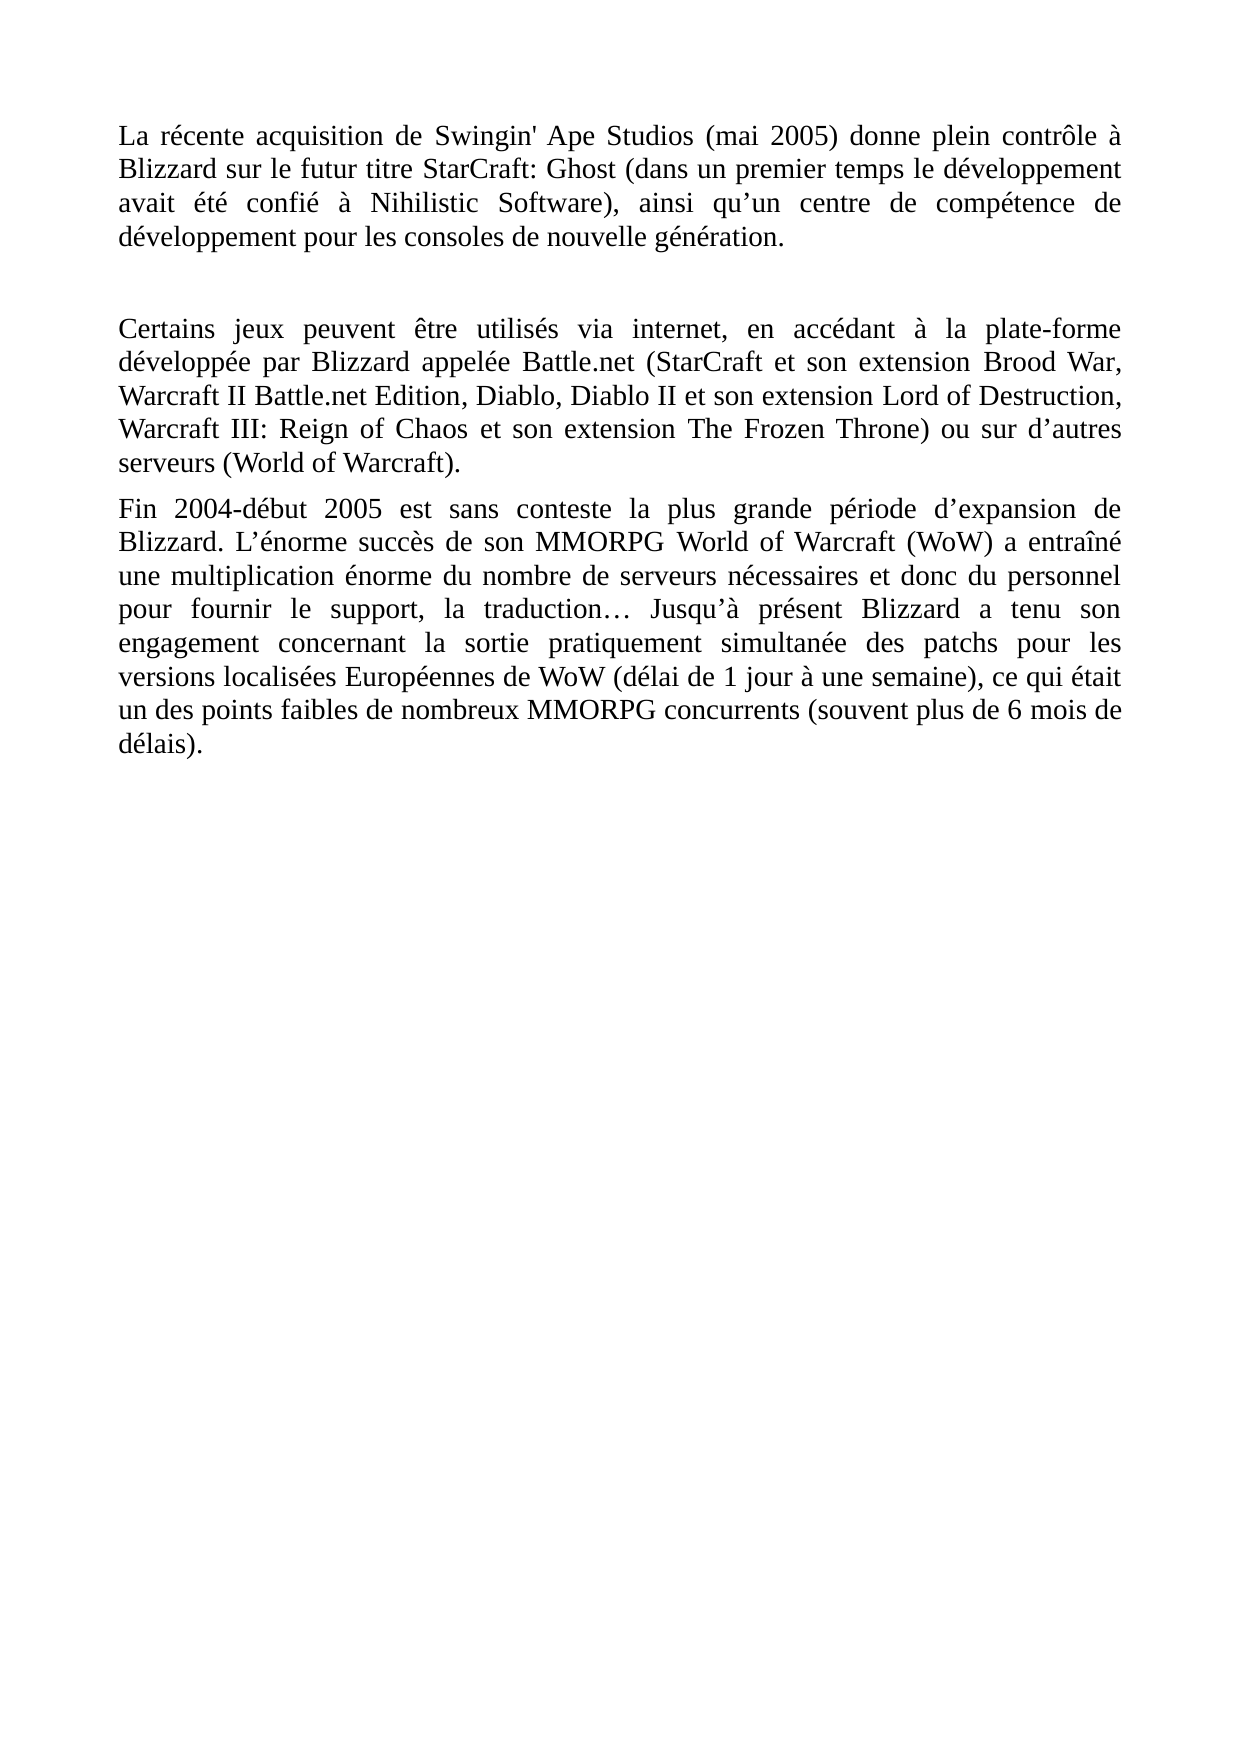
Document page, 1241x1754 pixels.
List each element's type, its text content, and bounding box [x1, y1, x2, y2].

text La récente acquisition de Swingin' Ape Studios (mai 2005) donne plein contrôle à Blizzard sur le futur titre StarCraft: Ghost (dans un premier temps le développement avait été confié à Nihilistic Software), ainsi qu’un centre de compétence de développement pour les consoles de nouvelle génération. [118, 118, 1122, 252]
text Fin 2004-début 2005 est sans conteste la plus grande période d’expansion de Blizzard. L’énorme succès de son MMORPG World of Warcraft (WoW) a entraîné une multiplication énorme du nombre de serveurs nécessaires et donc du personnel pour fournir le support, la traduction… Jusqu’à présent Blizzard a tenu son engagement concernant la sortie pratiquement simultanée des patchs pour les versions localisées Européennes de WoW (délai de 1 jour à une semaine), ce qui était un des points faibles de nombreux MMORPG concurrents (souvent plus de 6 mois de délais). [118, 491, 1122, 759]
text Certains jeux peuvent être utilisés via internet, en accédant à la plate-forme développée par Blizzard appelée Battle.net (StarCraft et son extension Brood War, Warcraft II Battle.net Edition, Diablo, Diablo II et son extension Lord of Destruction, Warcraft III: Reign of Chaos et son extension The Frozen Throne) ou sur d’autres serveurs (World of Warcraft). [118, 311, 1122, 478]
